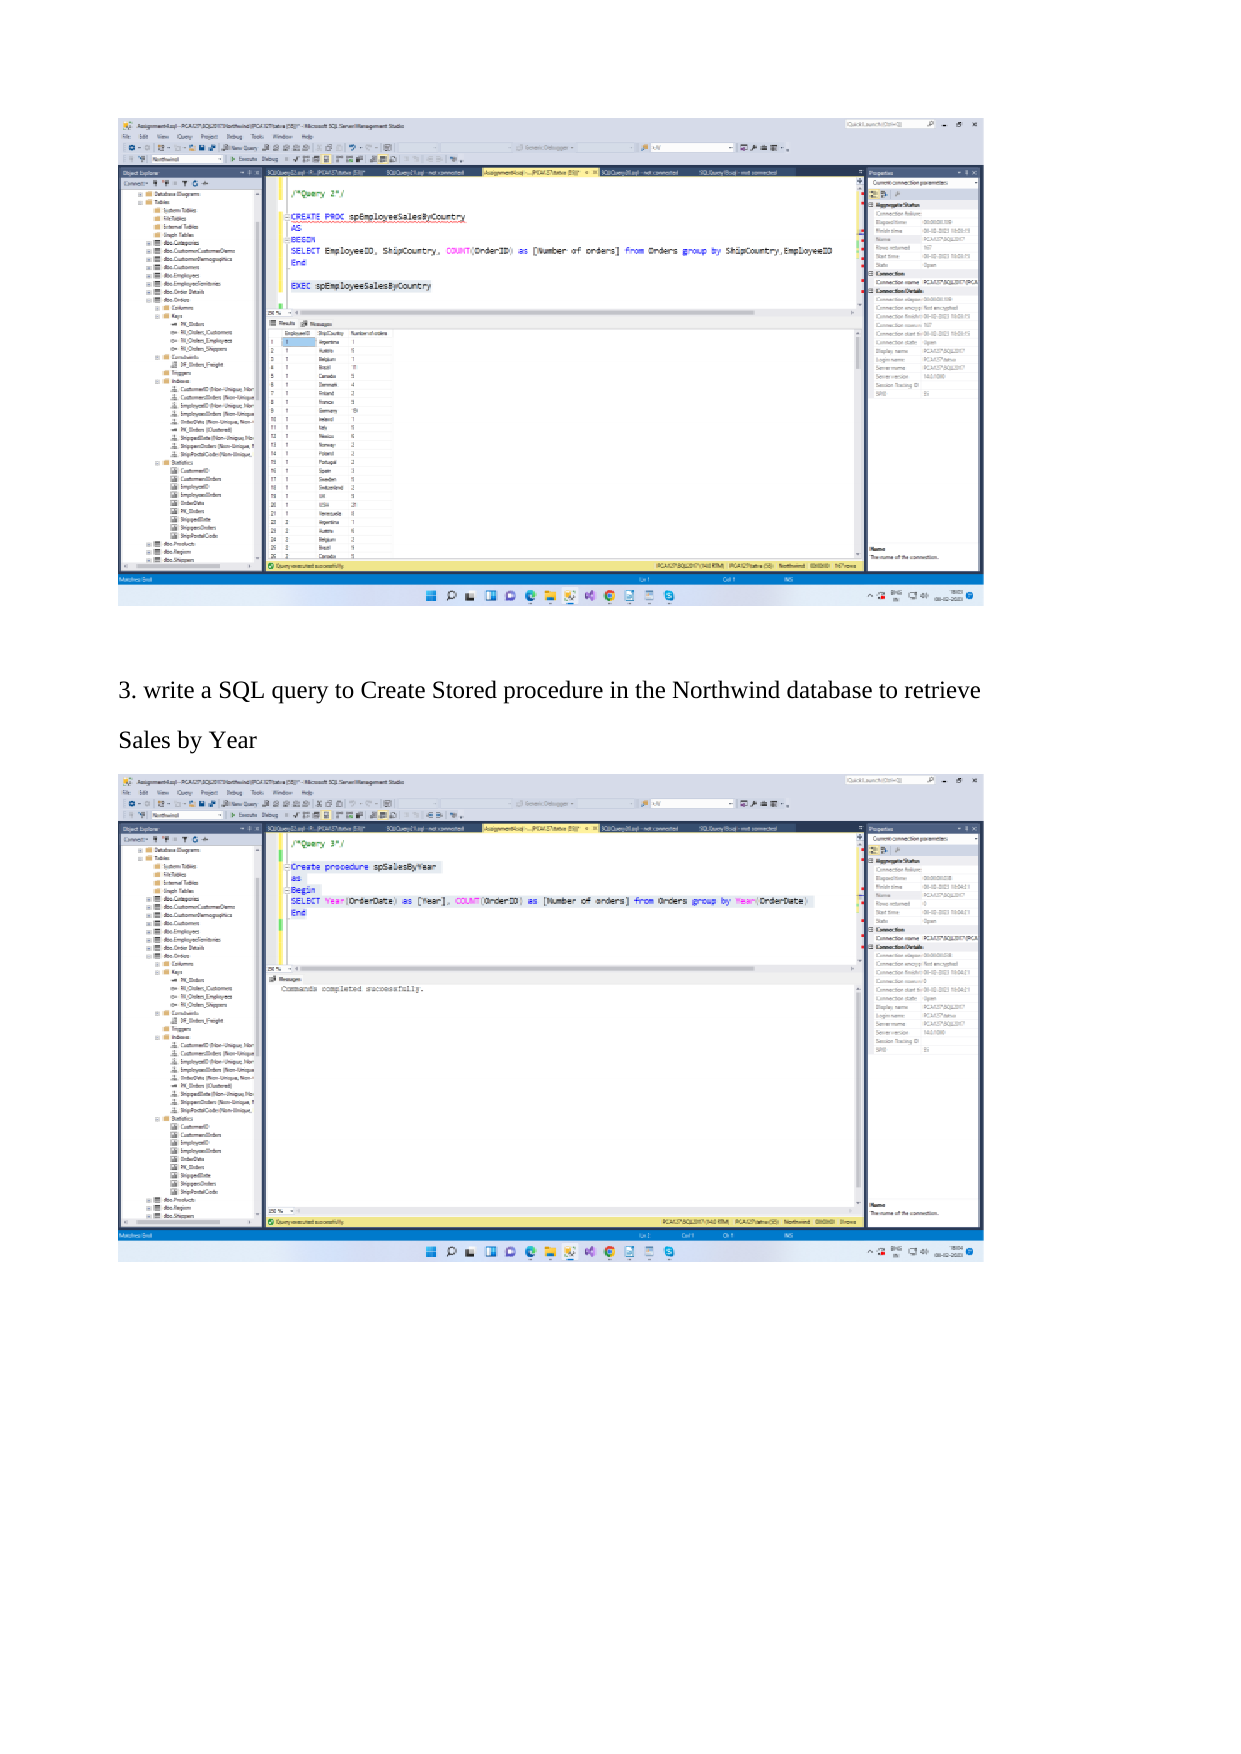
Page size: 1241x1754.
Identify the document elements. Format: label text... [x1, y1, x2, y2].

text Sales by Year [118, 725, 1122, 754]
text 3. write a SQL query to Create Stored procedure in the Northwind database to retrieve [118, 675, 1122, 704]
